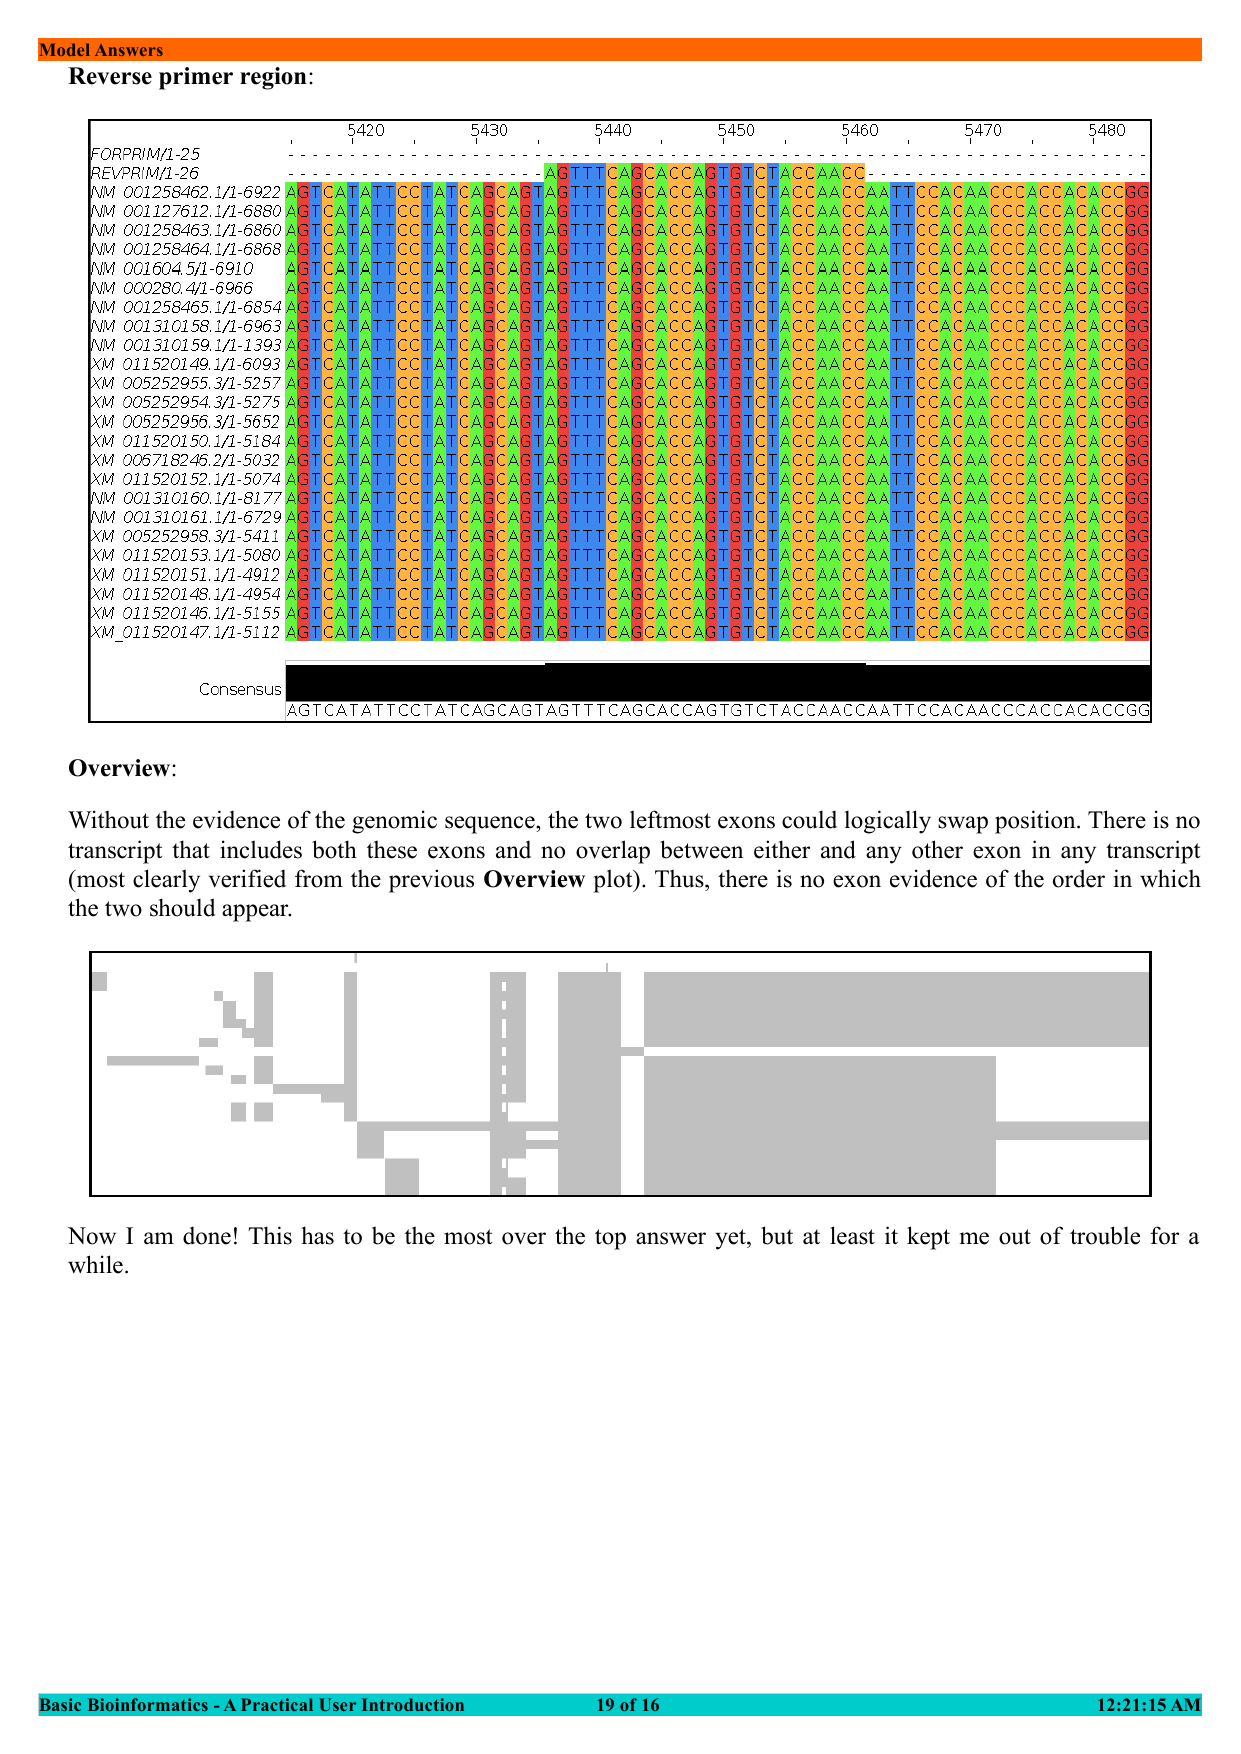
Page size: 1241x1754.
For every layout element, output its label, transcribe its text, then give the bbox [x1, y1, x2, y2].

text Overview: [68, 119, 1202, 782]
text Now I am done! This has to be the most over the top answer yet, but at least it kept me out of trouble for a while. [68, 951, 1202, 1279]
text Without the evidence of the genomic sequence, the two leftmost exons could logically swap position. There is no transcript that includes both these exons and no overlap between either and any other exon in any transcript (most clearly verified from the previous Overview plot). Thus, there is no exon evidence of the order in which the two should appear. [68, 805, 1202, 922]
picture [90, 121, 1150, 721]
picture [91, 953, 1149, 1195]
text Reverse primer region: [68, 61, 1202, 89]
